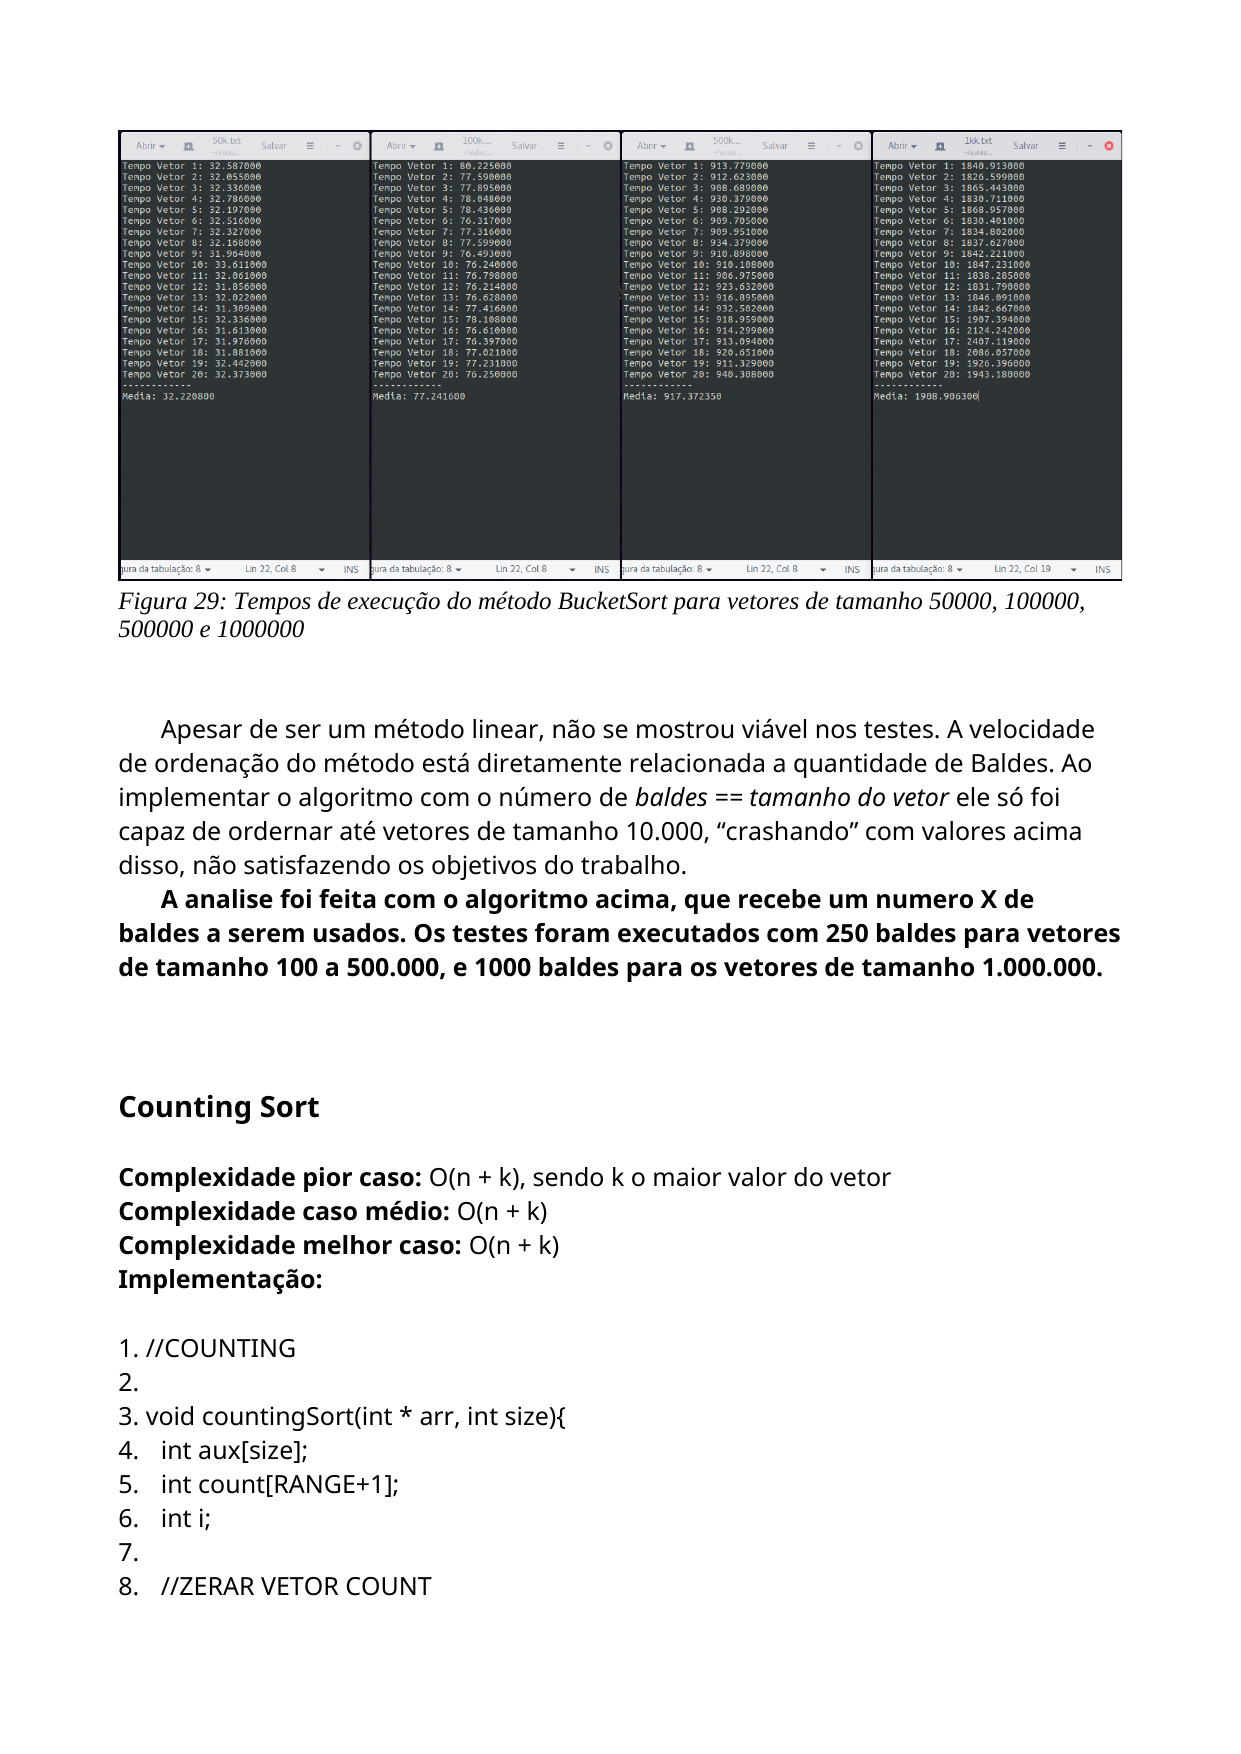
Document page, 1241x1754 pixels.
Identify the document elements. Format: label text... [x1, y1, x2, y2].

text Complexidade melhor caso: O(n + k) [118, 1228, 1122, 1262]
text 3. void countingSort(int * arr, int size){ [118, 1398, 1122, 1432]
text 8. //ZERAR VETOR COUNT [118, 1569, 1122, 1603]
text Figura 29: Tempos de execução do método BucketSort para vetores de tamanho 50000, 100000, 500000 e 1000000 [118, 581, 1122, 643]
text 5. int count[RANGE+1]; [118, 1466, 1122, 1501]
text 2. [118, 1364, 1122, 1398]
text 7. [118, 1534, 1122, 1569]
text Complexidade caso médio: O(n + k) [118, 1194, 1122, 1228]
text Apesar de ser um método linear, não se mostrou viável nos testes. A velocidade de ordenação do método está diretamente relacionada a quantidade de Baldes. Ao implementar o algoritmo com o número de baldes == tamanho do vetor ele só foi capaz de ordernar até vetores de tamanho 10.000, “crashando” com valores acima disso, não satisfazendo os objetivos do trabalho. [118, 711, 1122, 882]
text 4. int aux[size]; [118, 1432, 1122, 1466]
picture [118, 130, 1123, 581]
text A analise foi feita com o algoritmo acima, que recebe um numero X de baldes a serem usados. Os testes foram executados com 250 baldes para vetores de tamanho 100 a 500.000, e 1000 baldes para os vetores de tamanho 1.000.000. [118, 882, 1122, 984]
text Counting Sort [118, 1086, 1122, 1126]
text 1. //COUNTING [118, 1330, 1122, 1364]
text Complexidade pior caso: O(n + k), sendo k o maior valor do vetor [118, 1160, 1122, 1194]
text 6. int i; [118, 1501, 1122, 1534]
text Implementação: [118, 1262, 1122, 1296]
